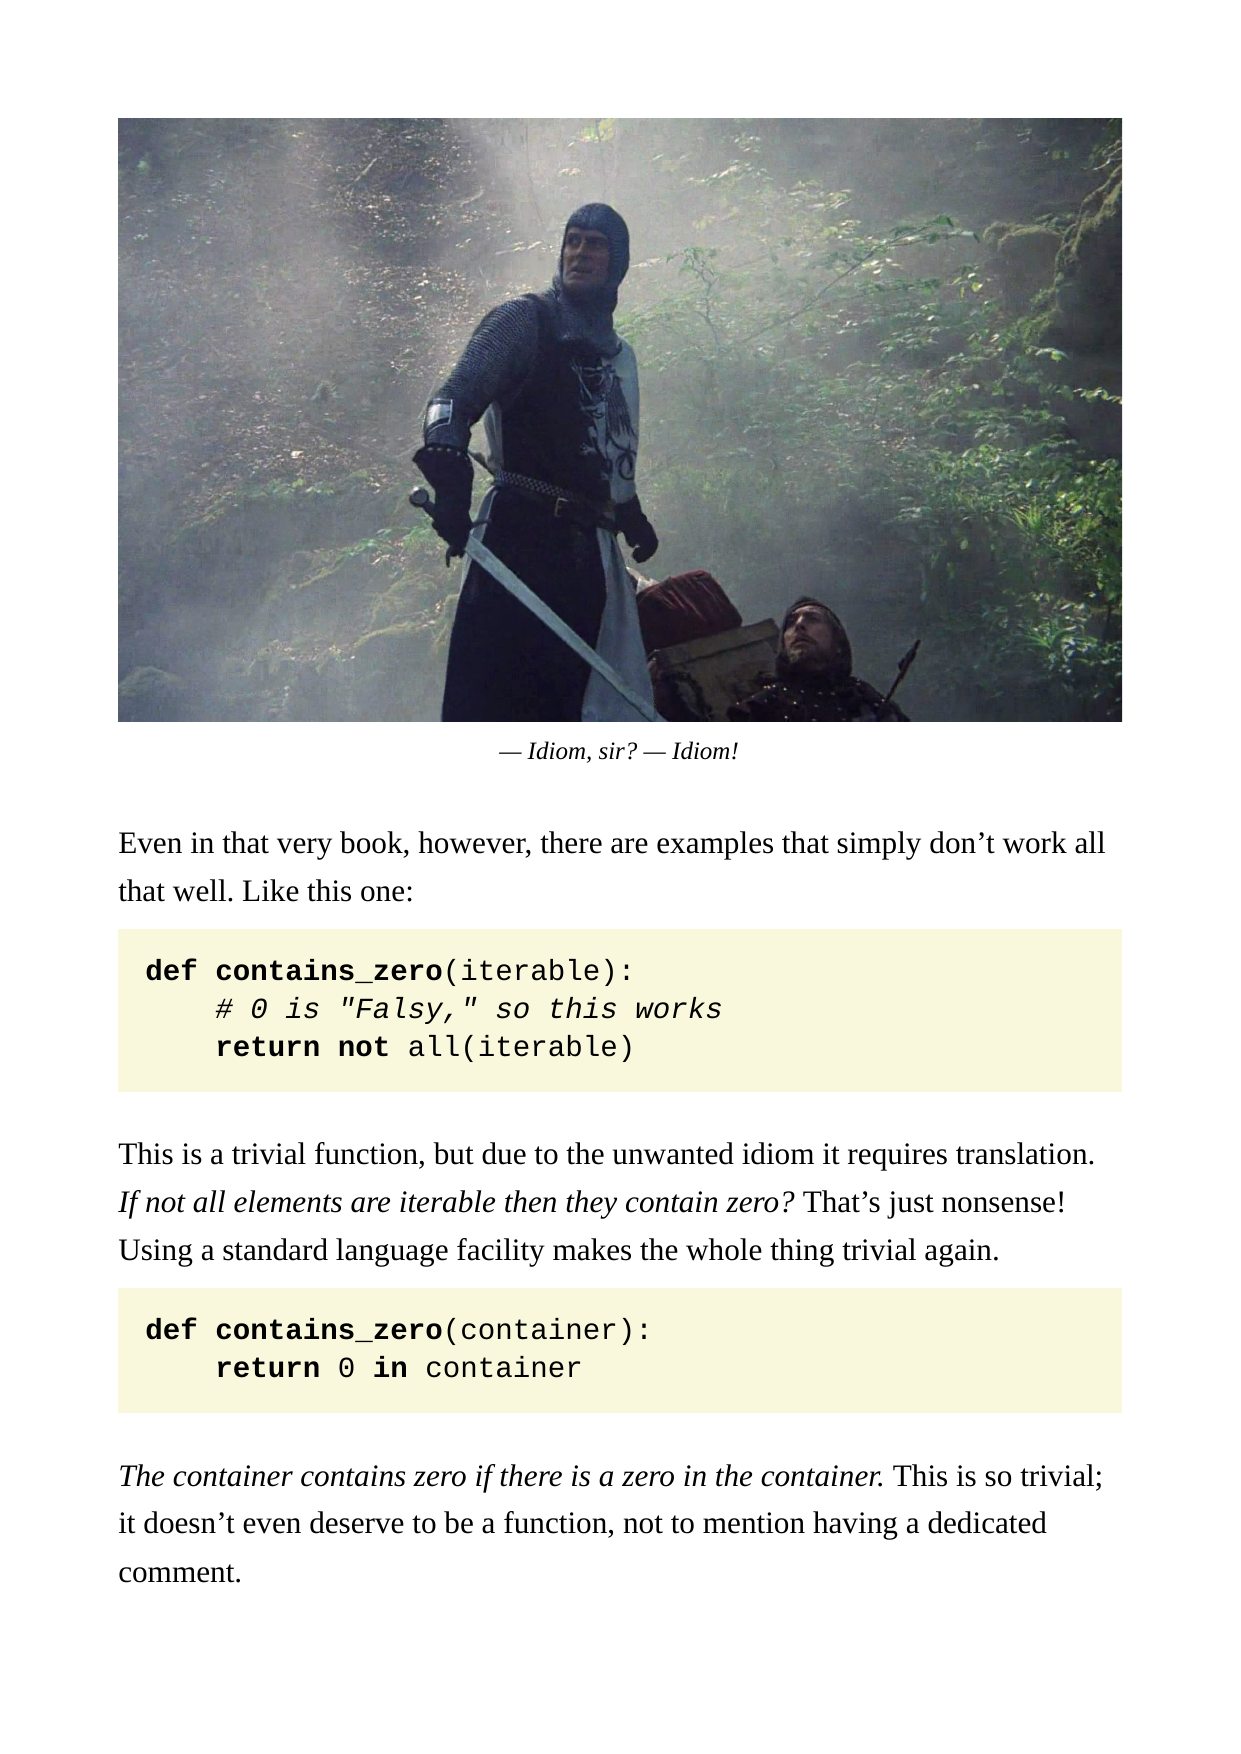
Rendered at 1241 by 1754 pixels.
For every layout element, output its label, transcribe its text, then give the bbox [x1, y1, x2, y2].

text This is a trivial function, but due to the unwanted idiom it requires translation. If not all elements are iterable then they contain zero? That’s just nonsense! Using a standard language facility makes the whole thing trivial again. [118, 1126, 1122, 1270]
text def contains_zero(container): [118, 1288, 1122, 1326]
text # 0 is "Falsy," so this works [118, 967, 1122, 1005]
text return not all(iterable) [118, 1005, 1122, 1092]
text The container contains zero if there is a zero in the container. This is so trivial; it doesn’t even deserve to be a function, not to mention having a dedicated comment. [118, 1448, 1122, 1592]
text def contains_zero(iterable): [118, 929, 1122, 967]
text return 0 in container [118, 1326, 1122, 1413]
text Even in that very book, however, there are examples that simply don’t work all that well. Like this one: [118, 815, 1122, 911]
text — Idiom, sir? — Idiom! [118, 722, 1122, 764]
picture [118, 118, 1123, 722]
